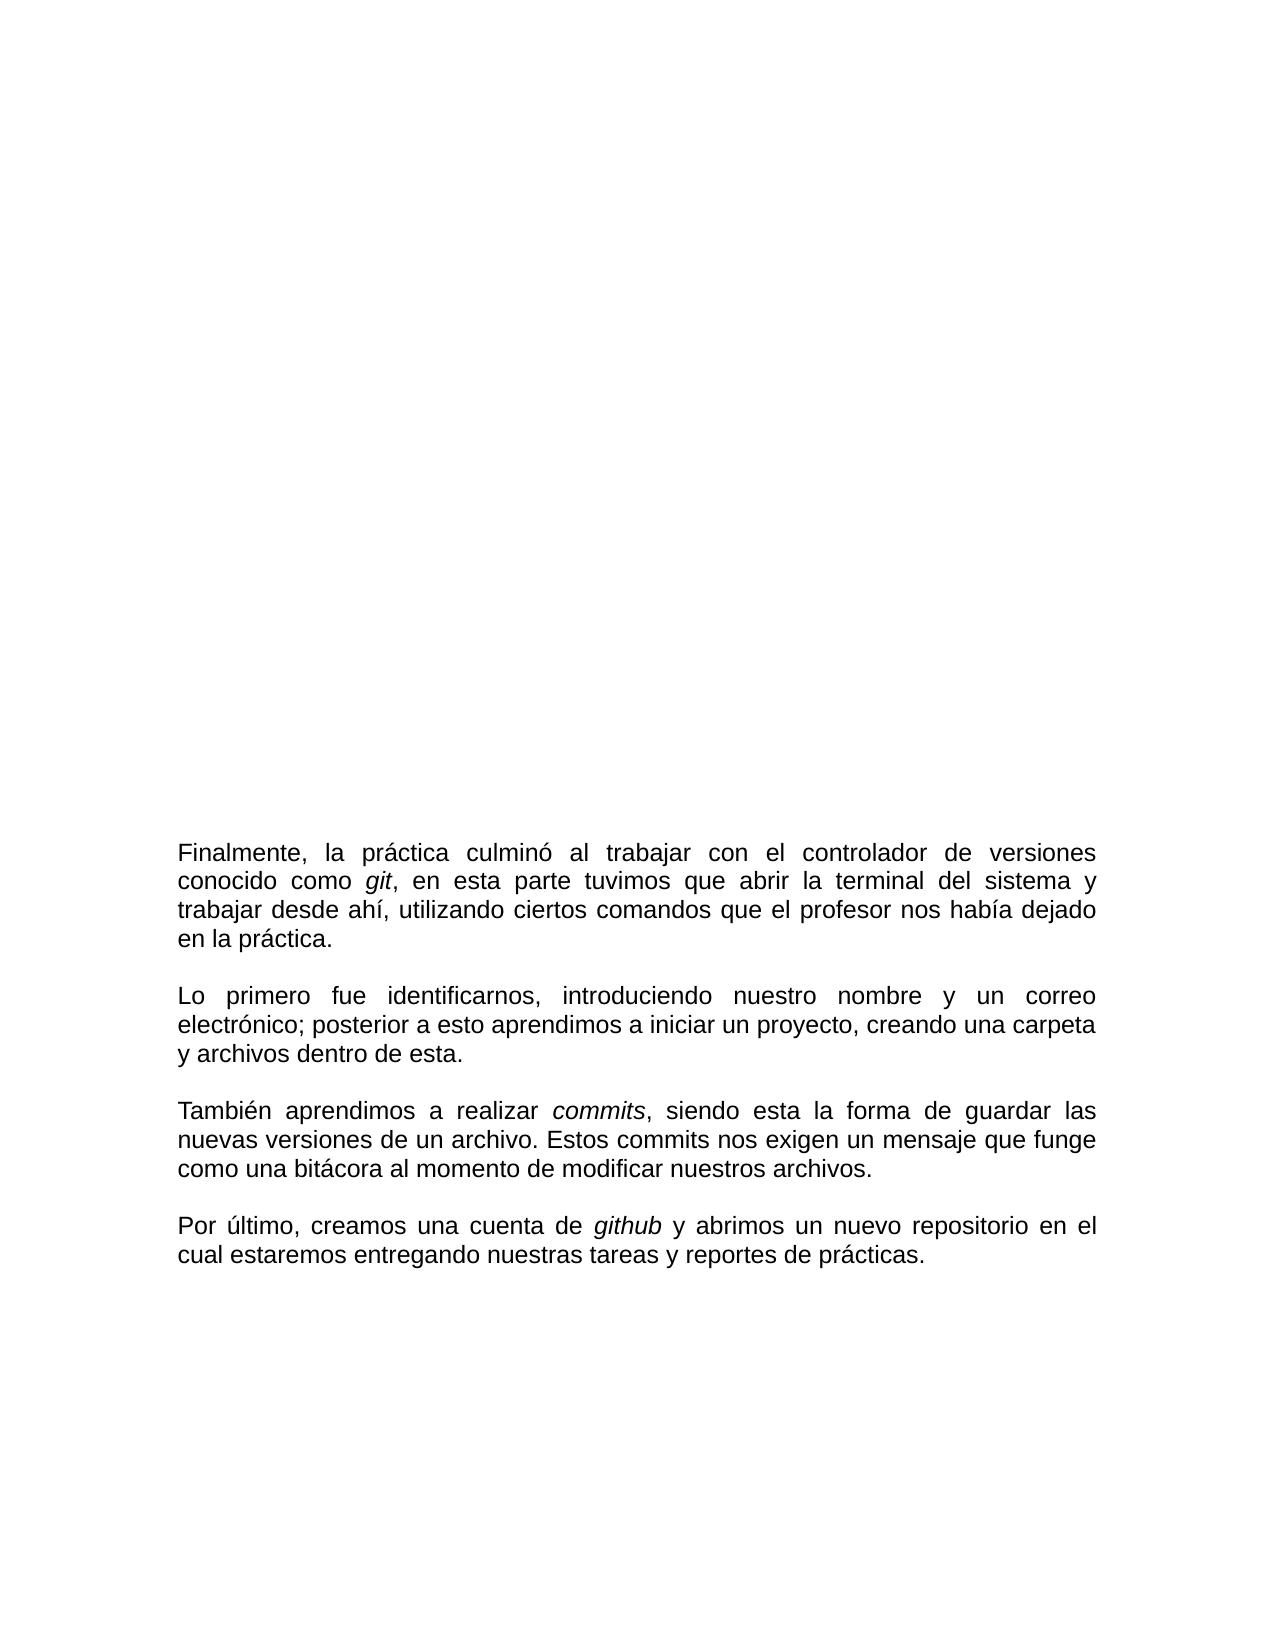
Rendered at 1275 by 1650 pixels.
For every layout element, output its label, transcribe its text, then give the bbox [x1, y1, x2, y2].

text Por último, creamos una cuenta de github y abrimos un nuevo repositorio en el cual estaremos entregando nuestras tareas y reportes de prácticas. [177, 1211, 1098, 1269]
text Lo primero fue identificarnos, introduciendo nuestro nombre y un correo electrónico; posterior a esto aprendimos a iniciar un proyecto, creando una carpeta y archivos dentro de esta. [177, 981, 1098, 1068]
text Finalmente, la práctica culminó al trabajar con el controlador de versiones conocido como git, en esta parte tuvimos que abrir la terminal del sistema y trabajar desde ahí, utilizando ciertos comandos que el profesor nos había dejado en la práctica. [177, 838, 1098, 953]
text También aprendimos a realizar commits, siendo esta la forma de guardar las nuevas versiones de un archivo. Estos commits nos exigen un mensaje que funge como una bitácora al momento de modificar nuestros archivos. [177, 1096, 1098, 1183]
